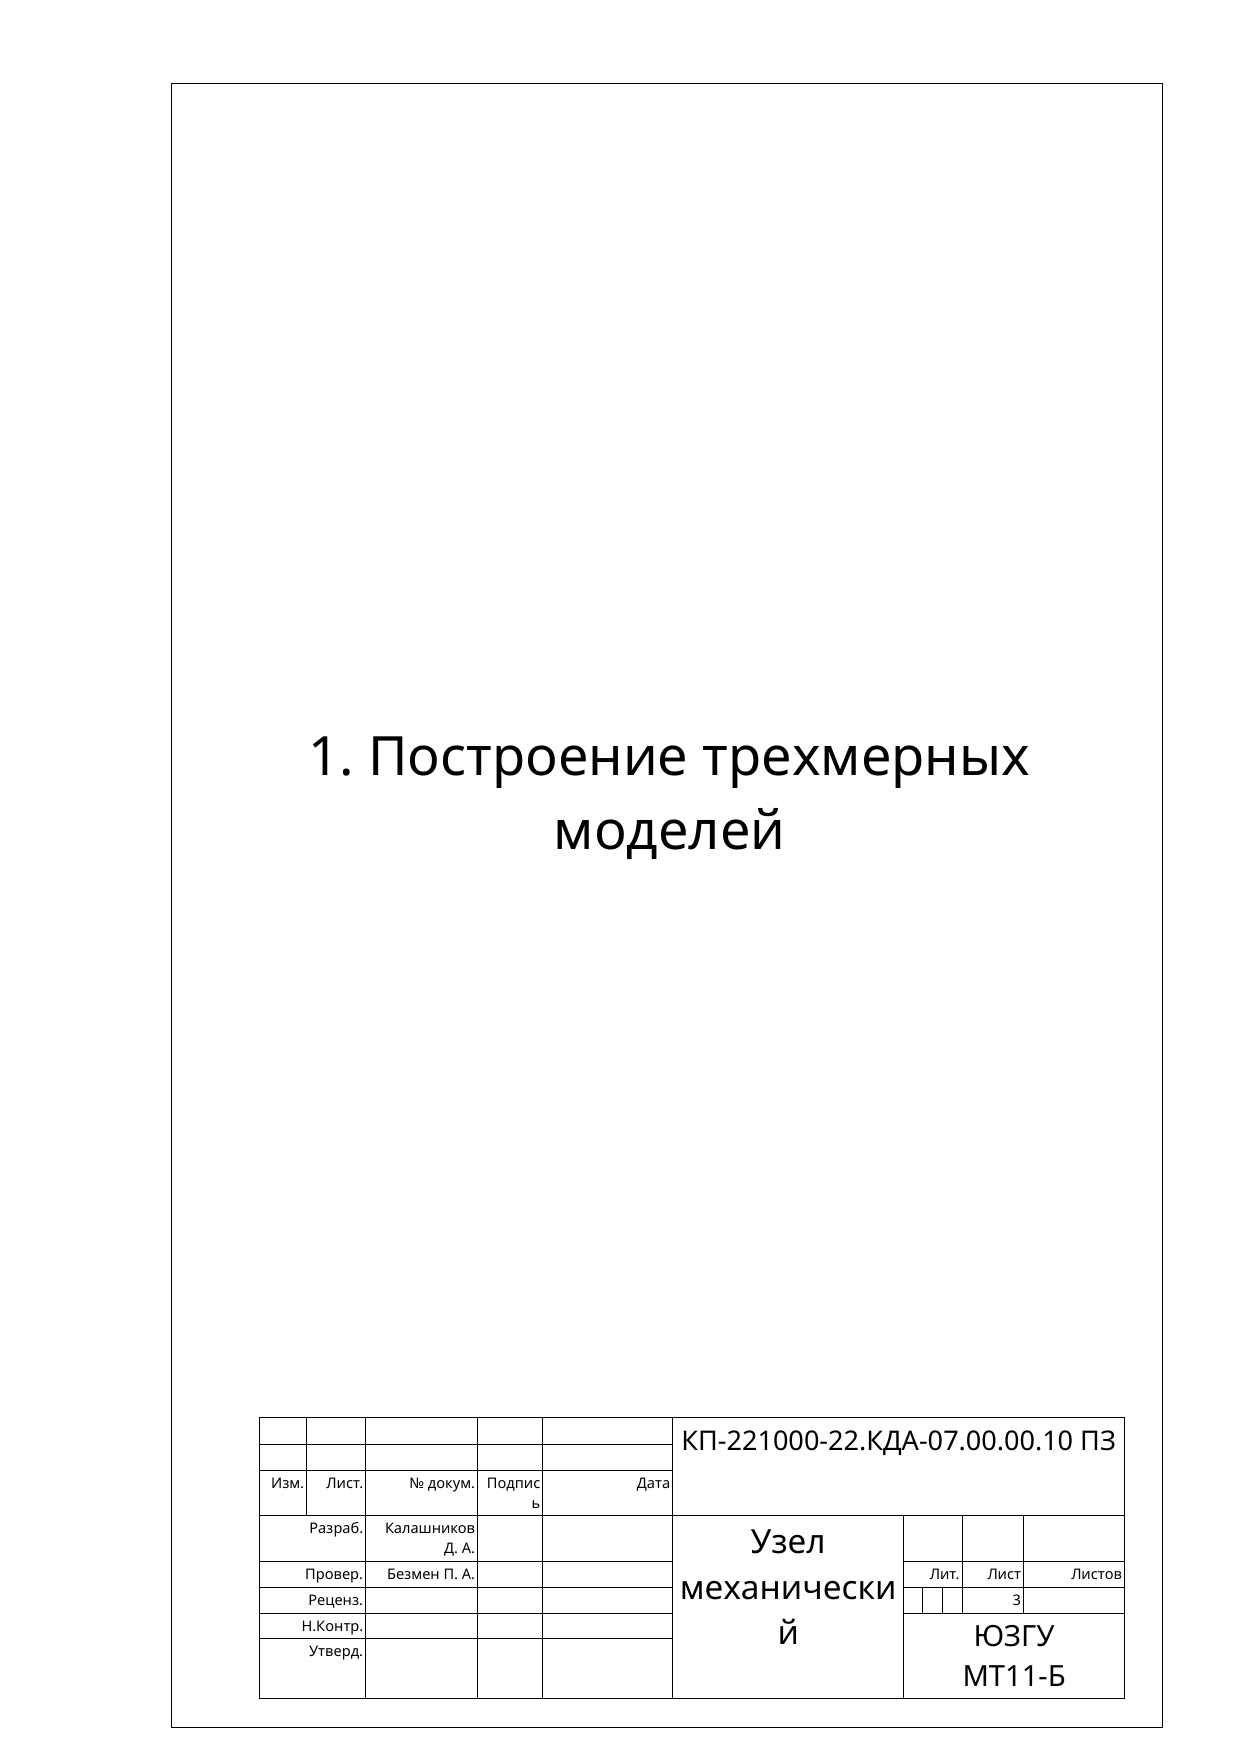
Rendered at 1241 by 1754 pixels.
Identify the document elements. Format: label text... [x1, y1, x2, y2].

text 1. Построение трехмерных моделей [216, 717, 1123, 865]
